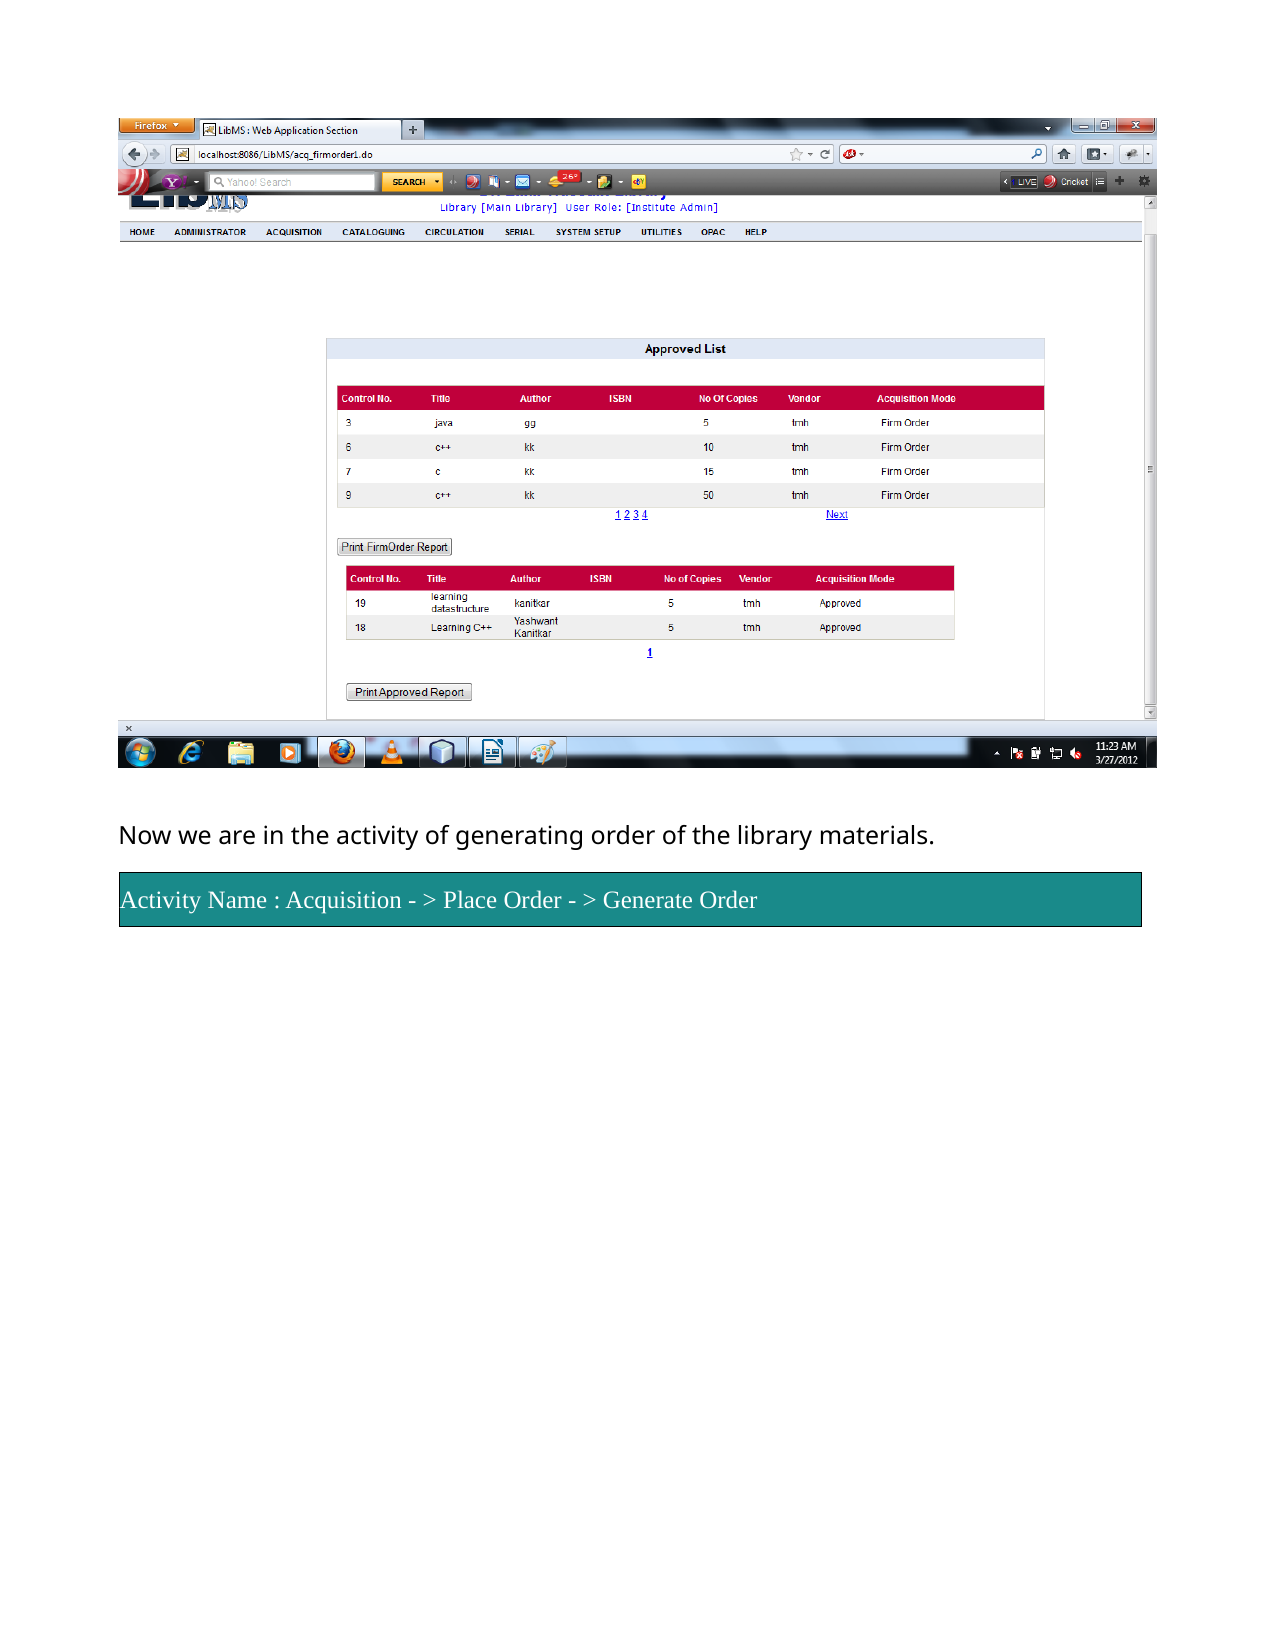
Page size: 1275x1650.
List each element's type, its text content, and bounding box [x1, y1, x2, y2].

picture [118, 118, 1157, 768]
text Now we are in the activity of generating order of the library materials. [118, 817, 1157, 851]
